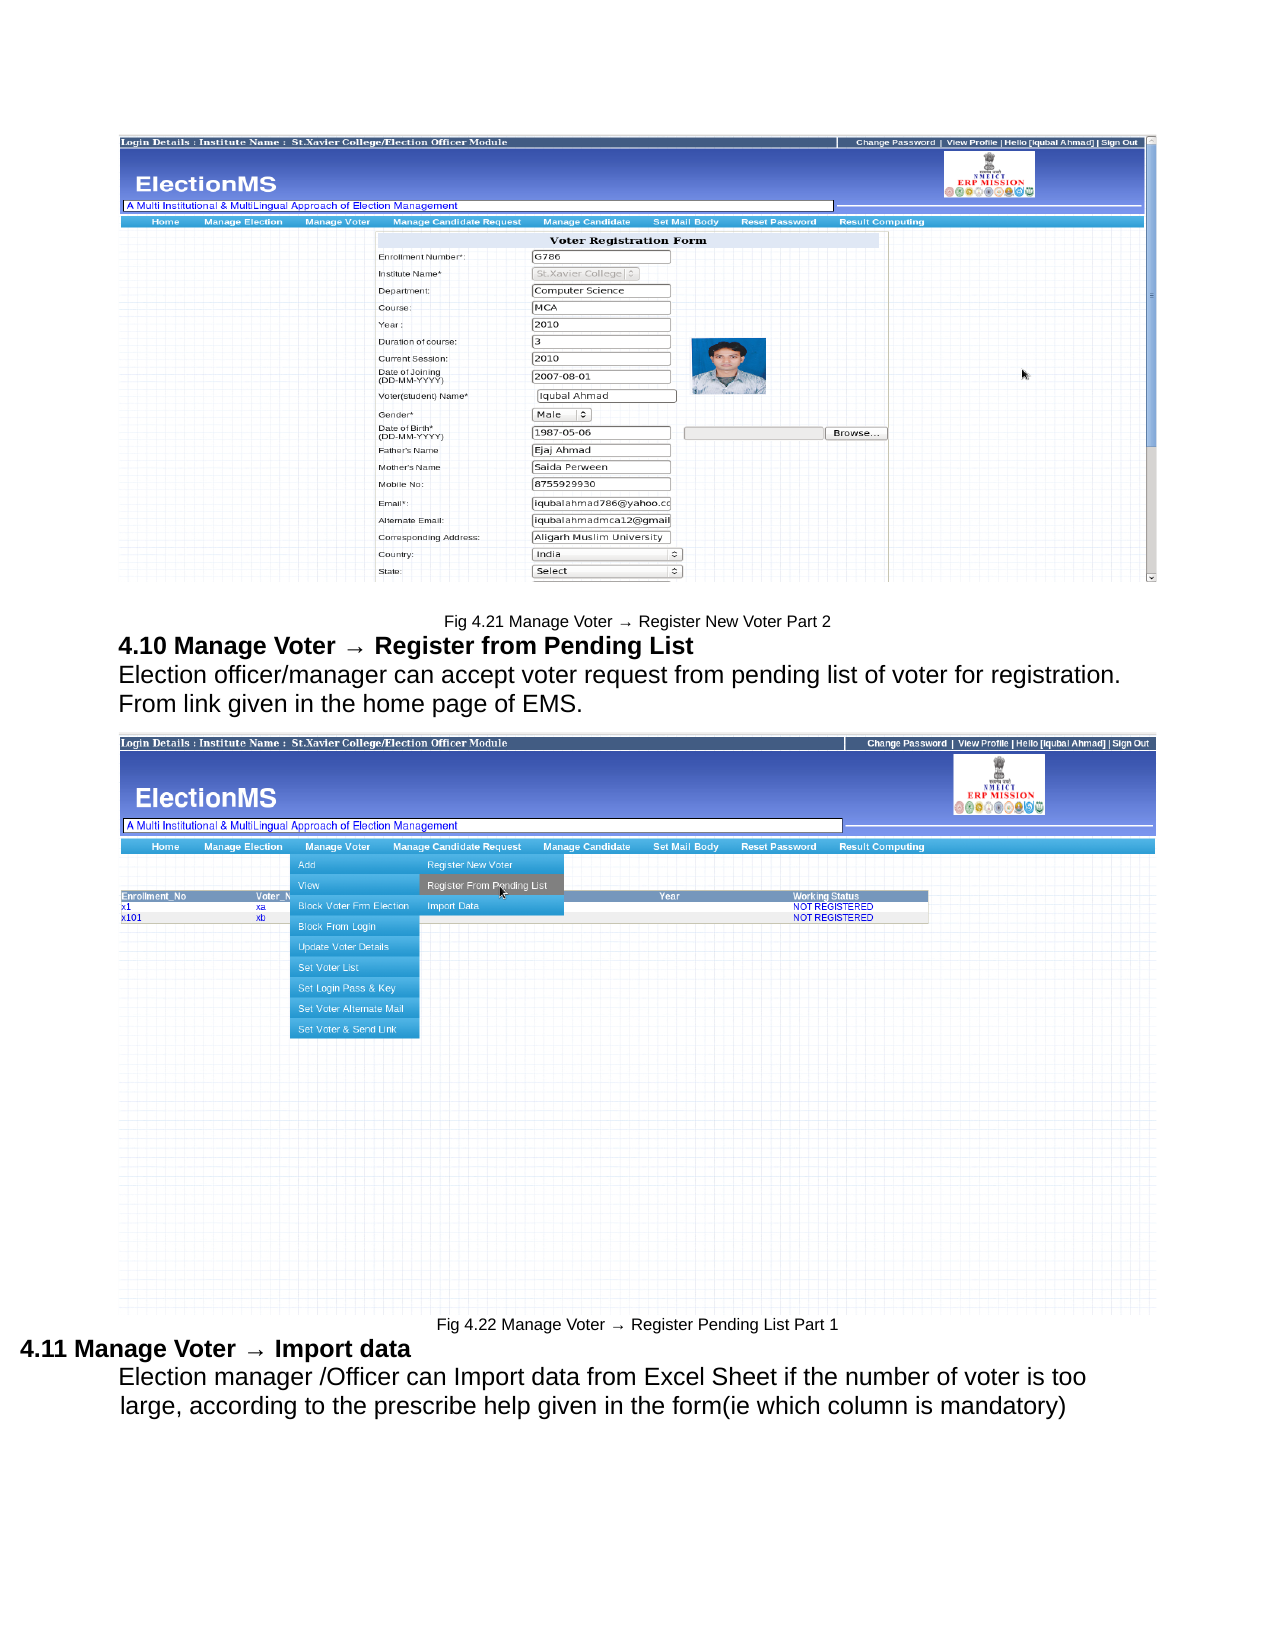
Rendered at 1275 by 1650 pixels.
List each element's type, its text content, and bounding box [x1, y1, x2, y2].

text Fig 4.21 Manage Voter → Register New Voter Part 2 [118, 610, 1157, 631]
text 4.10 Manage Voter → Register from Pending List [118, 631, 1157, 660]
text Fig 4.22 Manage Voter → Register Pending List Part 1 [118, 1315, 1157, 1334]
text From link given in the home page of EMS. [118, 688, 1157, 717]
text [118, 717, 1157, 731]
text Election manager /Officer can Import data from Excel Sheet if the number of voter is too large, according to the prescribe help given in the form(ie which column is mandatory) [118, 1362, 1157, 1420]
text 4.11 Manage Voter → Import data [20, 1334, 1157, 1362]
text Election officer/manager can accept voter request from pending list of voter for registration. [118, 660, 1157, 688]
picture [118, 731, 1157, 1315]
picture [118, 133, 1157, 582]
